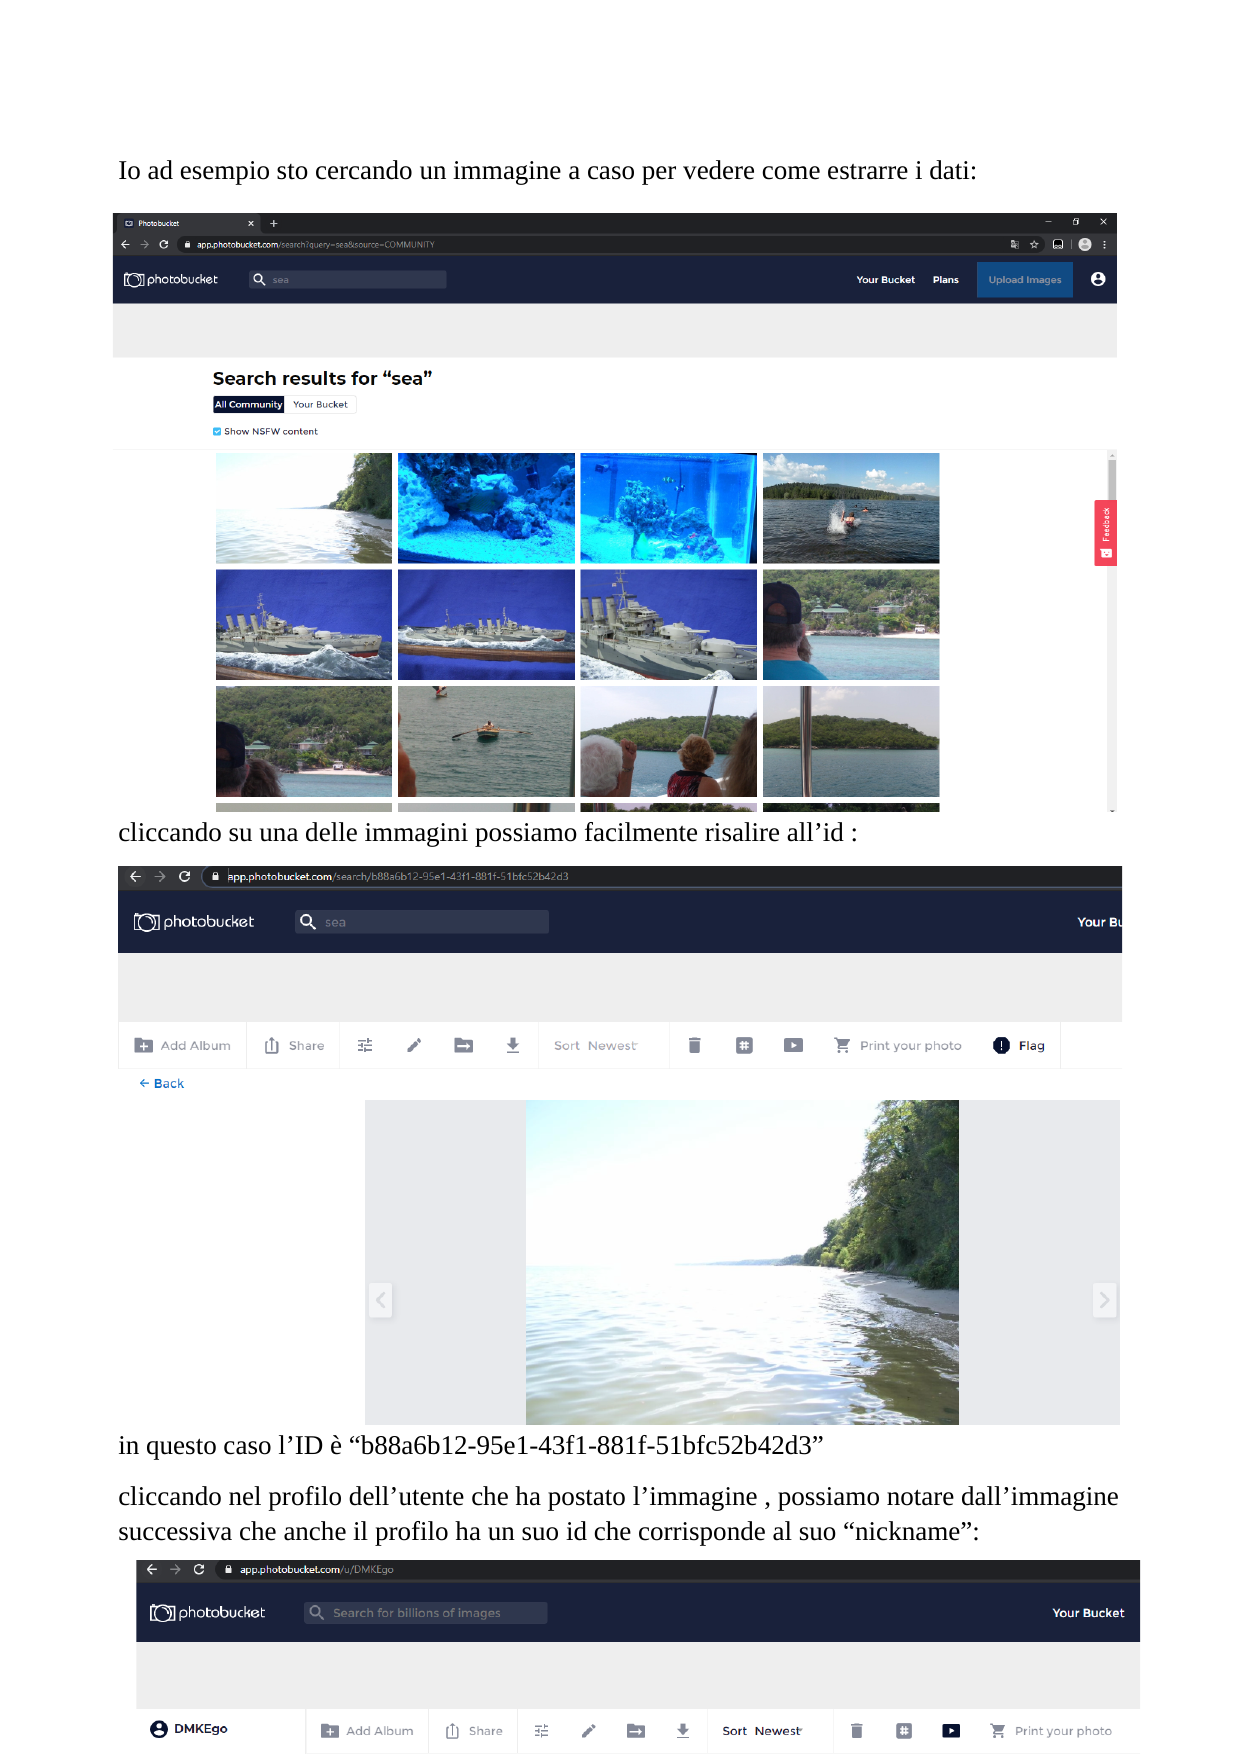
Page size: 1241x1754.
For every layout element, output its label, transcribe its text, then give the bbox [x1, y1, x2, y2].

text Io ad esempio sto cercando un immagine a caso per vedere come estrarre i dati: [118, 118, 1122, 185]
picture [118, 866, 1123, 1425]
picture [112, 213, 1117, 812]
picture [136, 1560, 1141, 1754]
text cliccando su una delle immagini possiamo facilmente risalire all’id : [118, 204, 1122, 848]
text cliccando nel profilo dell’utente che ha postato l’immagine , possiamo notare dall’immagine successiva che anche il profilo ha un suo id che corrisponde al suo “nickname”: [118, 1480, 1122, 1547]
text in questo caso l’ID è “b88a6b12-95e1-43f1-881f-51bfc52b42d3” [118, 1425, 1122, 1461]
